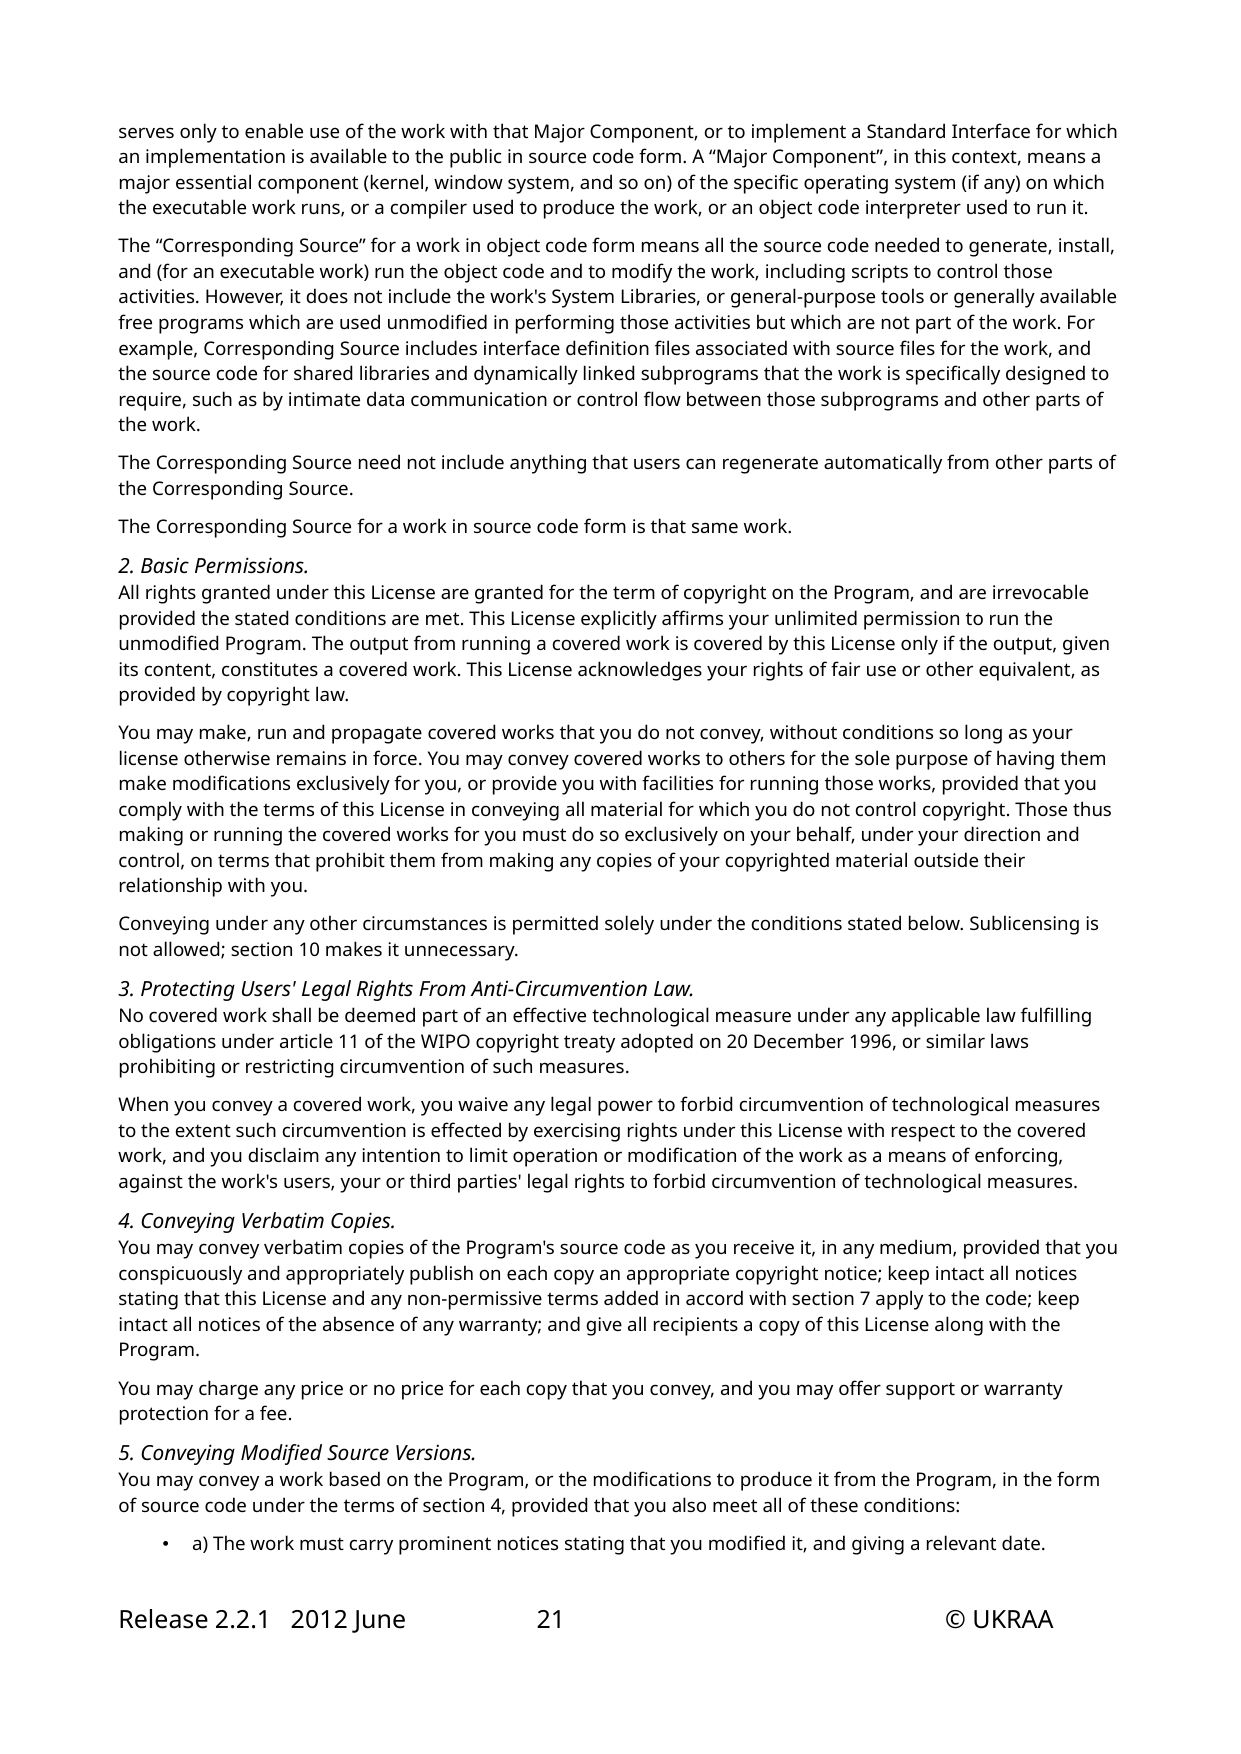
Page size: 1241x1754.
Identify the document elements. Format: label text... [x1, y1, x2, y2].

text The Corresponding Source need not include anything that users can regenerate automatically from other parts of the Corresponding Source. [118, 449, 1122, 500]
text No covered work shall be deemed part of an effective technological measure under any applicable law fulfilling obligations under article 11 of the WIPO copyright treaty adopted on 20 December 1996, or similar laws prohibiting or restricting circumvention of such measures. [118, 1003, 1122, 1079]
text serves only to enable use of the work with that Major Component, or to implement a Standard Interface for which an implementation is available to the public in source code form. A “Major Component”, in this context, means a major essential component (kernel, window system, and so on) of the specific operating system (if any) on which the executable work runs, or a compiler used to produce the work, or an object code interpreter used to run it. [118, 118, 1122, 220]
text You may make, run and propagate covered works that you do not convey, without conditions so long as your license otherwise remains in force. You may convey covered works to others for the sole purpose of having them make modifications exclusively for you, or provide you with facilities for running those works, provided that you comply with the terms of this License in conveying all material for which you do not control copyright. Those thus making or running the covered works for you must do so exclusively on your behalf, under your direction and control, on terms that prohibit them from making any copies of your copyrighted material outside their relationship with you. [118, 719, 1122, 898]
subtitle 2. Basic Permissions. [118, 551, 1122, 579]
subtitle 4. Conveying Verbatim Copies. [118, 1206, 1122, 1235]
text The “Corresponding Source” for a work in object code form means all the source code needed to generate, install, and (for an executable work) run the object code and to modify the work, including scripts to control those activities. However, it does not include the work's System Libraries, or general-purpose tools or generally available free programs which are used unmodified in performing those activities but which are not part of the work. For example, Corresponding Source includes interface definition files associated with source files for the work, and the source code for shared libraries and dynamically linked subprograms that the work is specifically designed to require, such as by intimate data communication or control flow between those subprograms and other parts of the work. [118, 233, 1122, 437]
text All rights granted under this License are granted for the term of copyright on the Program, and are irrevocable provided the stated conditions are met. This License explicitly affirms your unlimited permission to run the unmodified Program. The output from running a covered work is covered by this License only if the output, given its content, constitutes a covered work. This License acknowledges your rights of fair use or other equivalent, as provided by copyright law. [118, 579, 1122, 707]
subtitle 3. Protecting Users' Legal Rights From Anti-Circumvention Law. [118, 974, 1122, 1003]
text Conveying under any other circumstances is permitted solely under the conditions stated below. Sublicensing is not allowed; section 10 makes it unnecessary. [118, 911, 1122, 962]
text You may convey a work based on the Program, or the modifications to produce it from the Program, in the form of source code under the terms of section 4, provided that you also meet all of these conditions: [118, 1467, 1122, 1518]
subtitle 5. Conveying Modified Source Versions. [118, 1438, 1122, 1467]
text You may convey verbatim copies of the Program's source code as you receive it, in any medium, provided that you conspicuously and appropriately publish on each copy an appropriate copyright notice; keep intact all notices stating that this License and any non-permissive terms added in accord with section 7 apply to the code; keep intact all notices of the absence of any warranty; and give all recipients a copy of this License along with the Program. [118, 1235, 1122, 1362]
text You may charge any price or no price for each copy that you convey, and you may offer support or warranty protection for a fee. [118, 1375, 1122, 1426]
text The Corresponding Source for a work in source code form is that same work. [118, 513, 1122, 538]
list a) The work must carry prominent notices stating that you modified it, and giving a relevant date. [162, 1530, 1122, 1556]
text When you convey a covered work, you waive any legal power to forbid circumvention of technological measures to the extent such circumvention is effected by exercising rights under this License with respect to the covered work, and you disclaim any intention to limit operation or modification of the work as a means of enforcing, against the work's users, your or third parties' legal rights to forbid circumvention of technological measures. [118, 1092, 1122, 1194]
